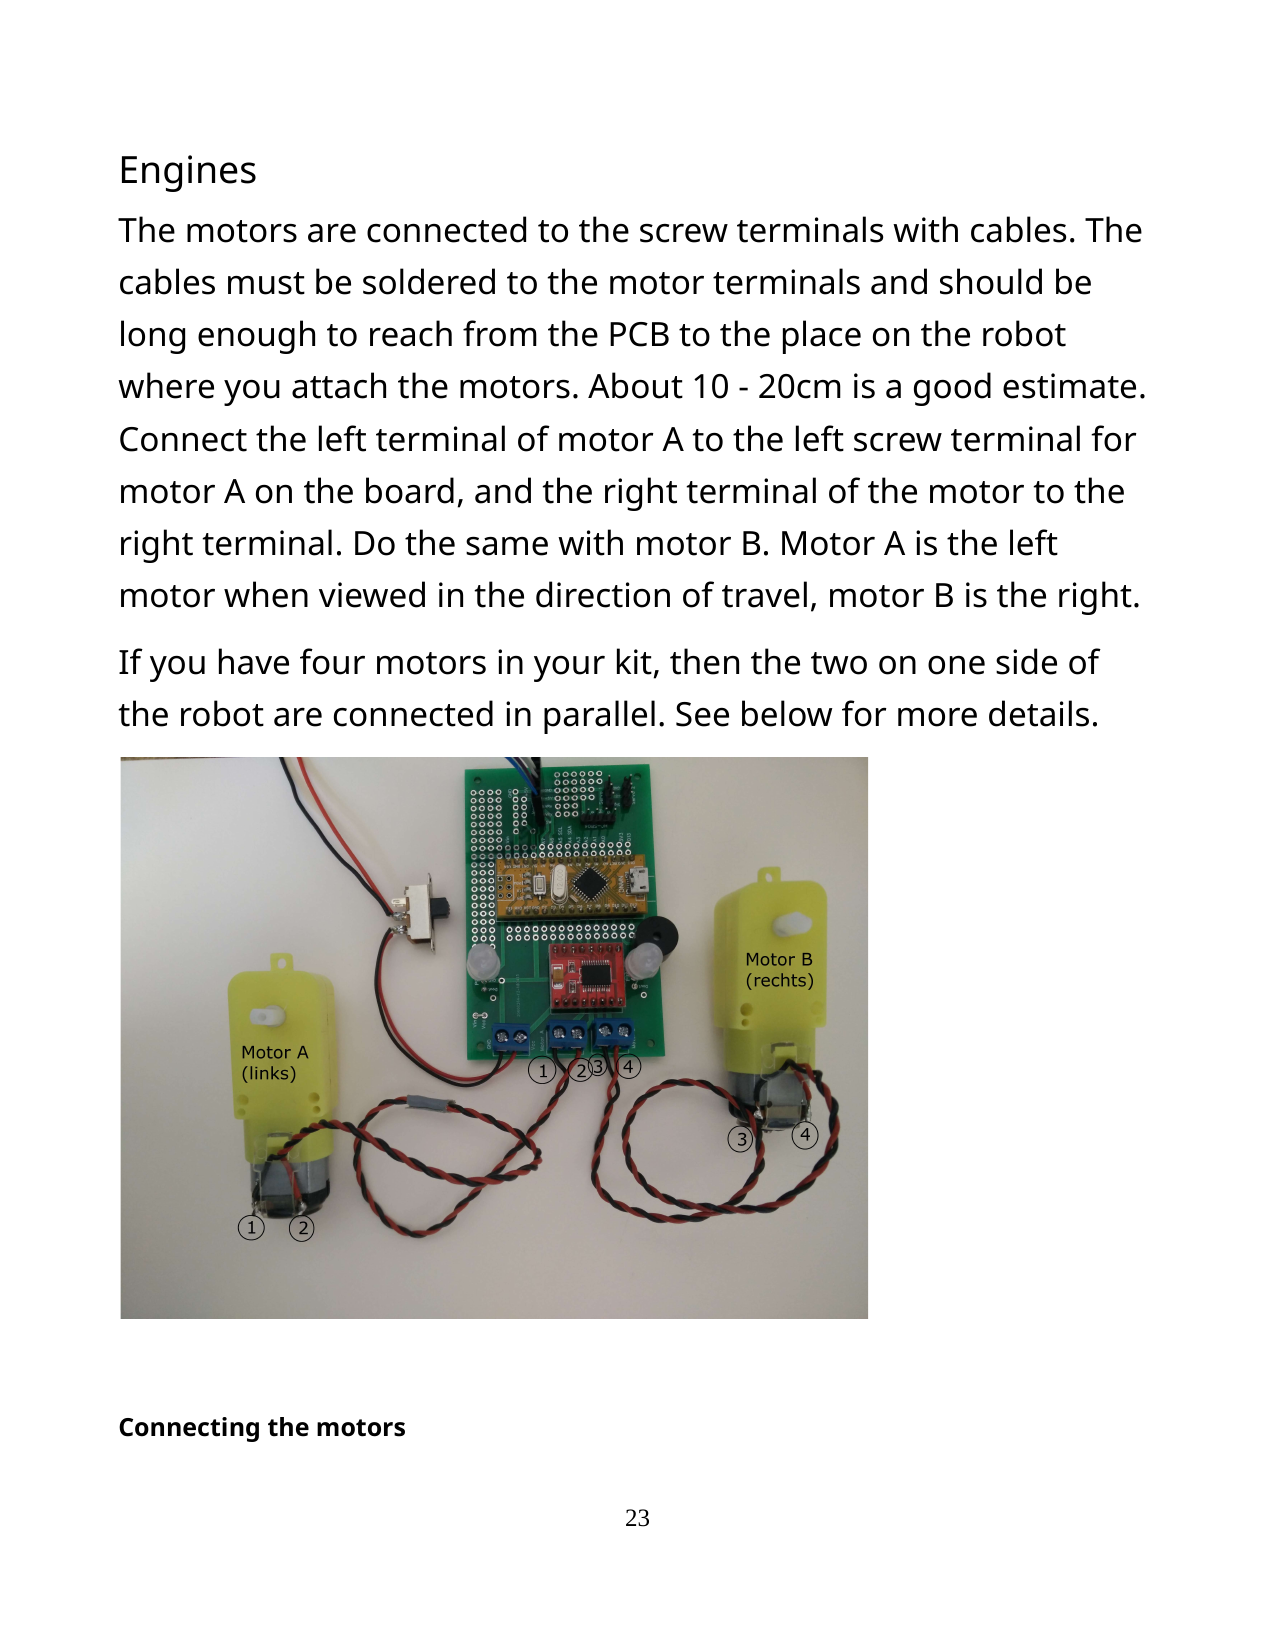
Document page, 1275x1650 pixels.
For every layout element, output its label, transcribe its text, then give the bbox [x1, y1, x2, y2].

text Connecting the motors [118, 1409, 1157, 1443]
text The motors are connected to the screw terminals with cables. The cables must be soldered to the motor terminals and should be long enough to reach from the PCB to the place on the robot where you attach the motors. About 10 - 20cm is a good estimate. Connect the left terminal of motor A to the left screw terminal for motor A on the board, and the right terminal of the motor to the right terminal. Do the same with motor B. Motor A is the left motor when viewed in the direction of travel, motor B is the right. [118, 207, 1157, 617]
text If you have four motors in your kit, then the two on one side of the robot are connected in parallel. See below for more details. [118, 639, 1157, 736]
subtitle Engines [118, 143, 1157, 194]
picture [120, 757, 869, 1319]
